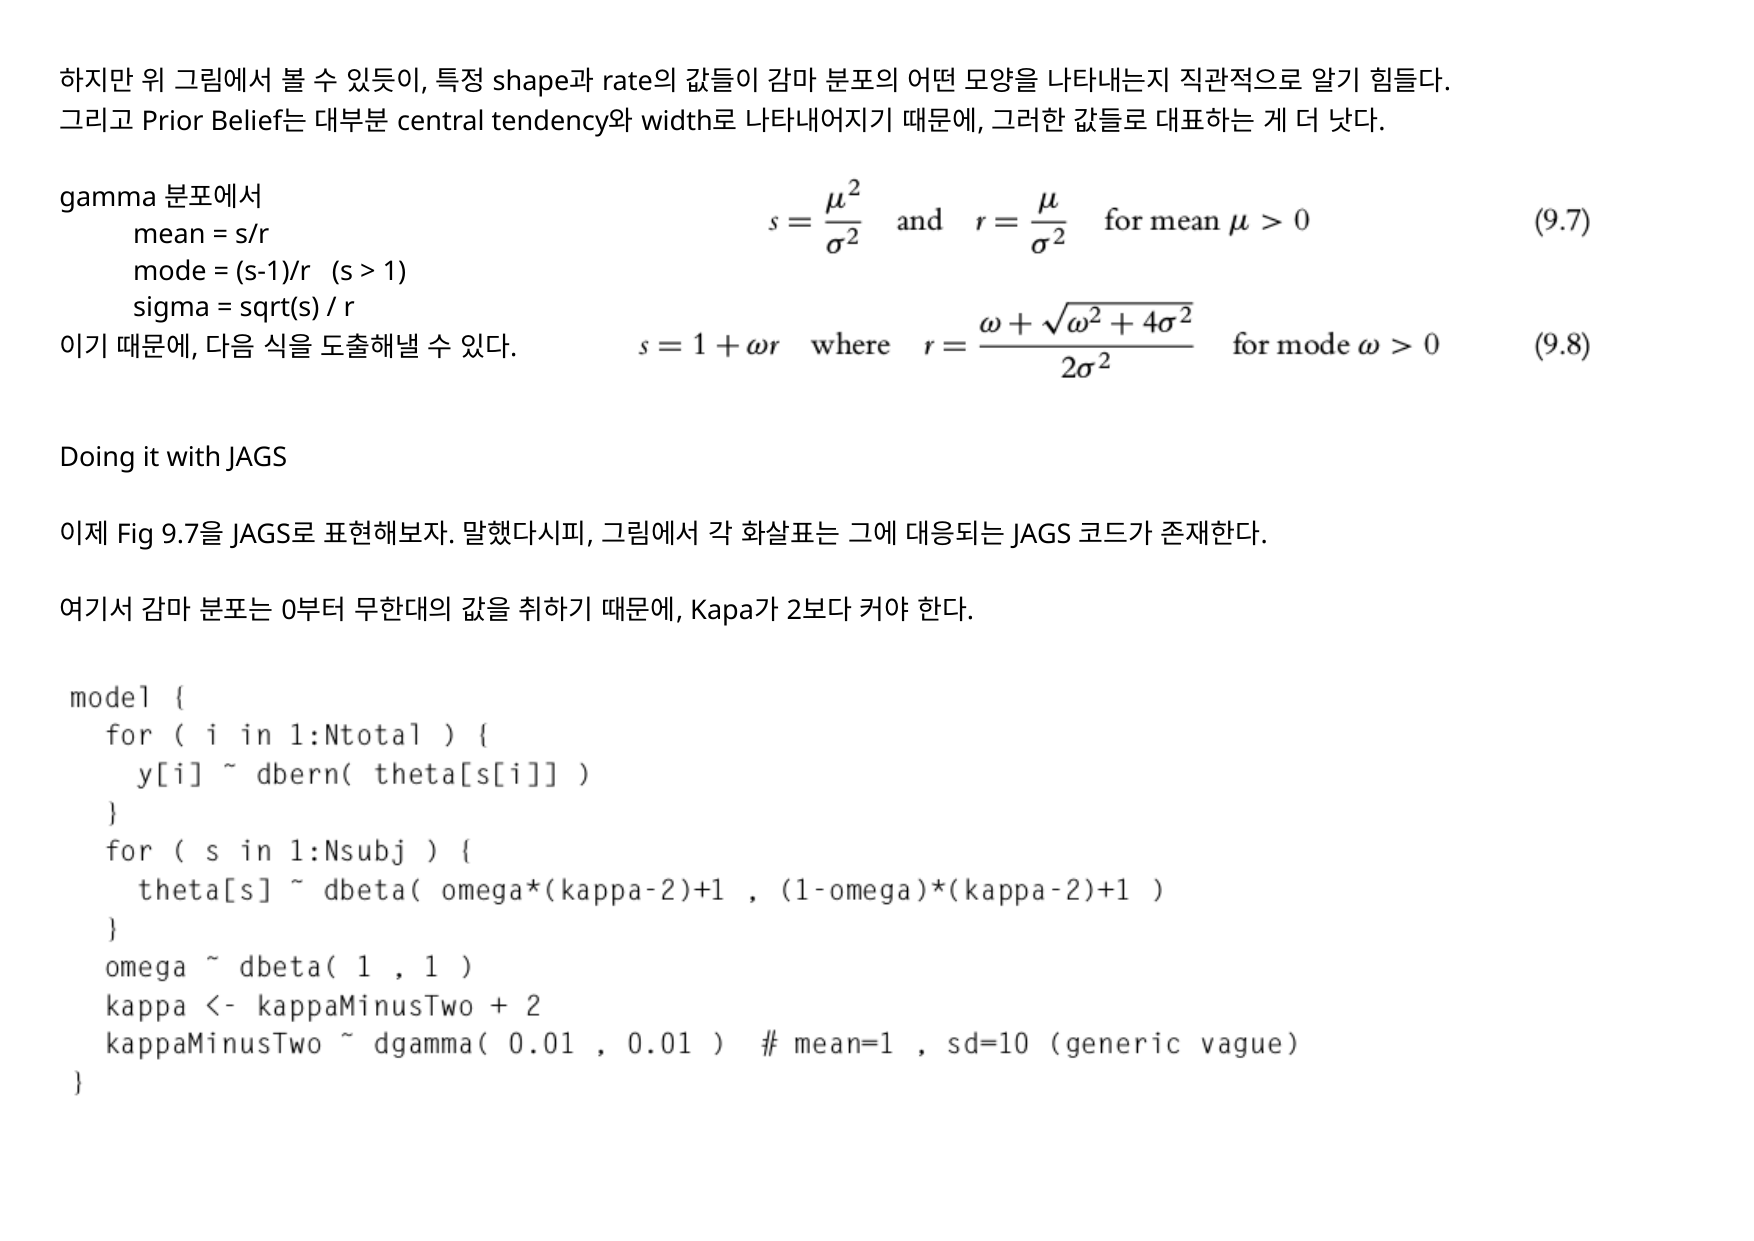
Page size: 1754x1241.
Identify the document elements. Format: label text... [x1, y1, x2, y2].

picture [589, 176, 1614, 392]
text [1614, 214, 1695, 251]
text 여기서 감마 분포는 0부터 무한대의 값을 취하기 때문에, Kapa가 2보다 커야 한다. [59, 588, 1695, 627]
text [1614, 288, 1695, 325]
text 이제 Fig 9.7을 JAGS로 표현해보자. 말했다시피, 그림에서 각 화살표는 그에 대응되는 JAGS 코드가 존재한다. [59, 512, 1695, 551]
text 이기 때문에, 다음 식을 도출해낼 수 있다. [59, 325, 589, 364]
picture [59, 676, 1320, 1116]
text gamma 분포에서 [59, 175, 1695, 214]
text 그리고 Prior Belief는 대부분 central tendency와 width로 나타내어지기 때문에, 그러한 값들로 대표하는 게 더 낫다. [59, 98, 1695, 138]
text 하지만 위 그림에서 볼 수 있듯이, 특정 shape과 rate의 값들이 감마 분포의 어떤 모양을 나타내는지 직관적으로 알기 힘들다. [59, 59, 1695, 98]
text sigma = sqrt(s) / r [59, 288, 589, 325]
text Doing it with JAGS [59, 438, 1695, 475]
text mode = (s-1)/r (s > 1) [59, 251, 589, 288]
text [1614, 251, 1695, 288]
text mean = s/r [59, 214, 589, 251]
text [1614, 325, 1695, 364]
